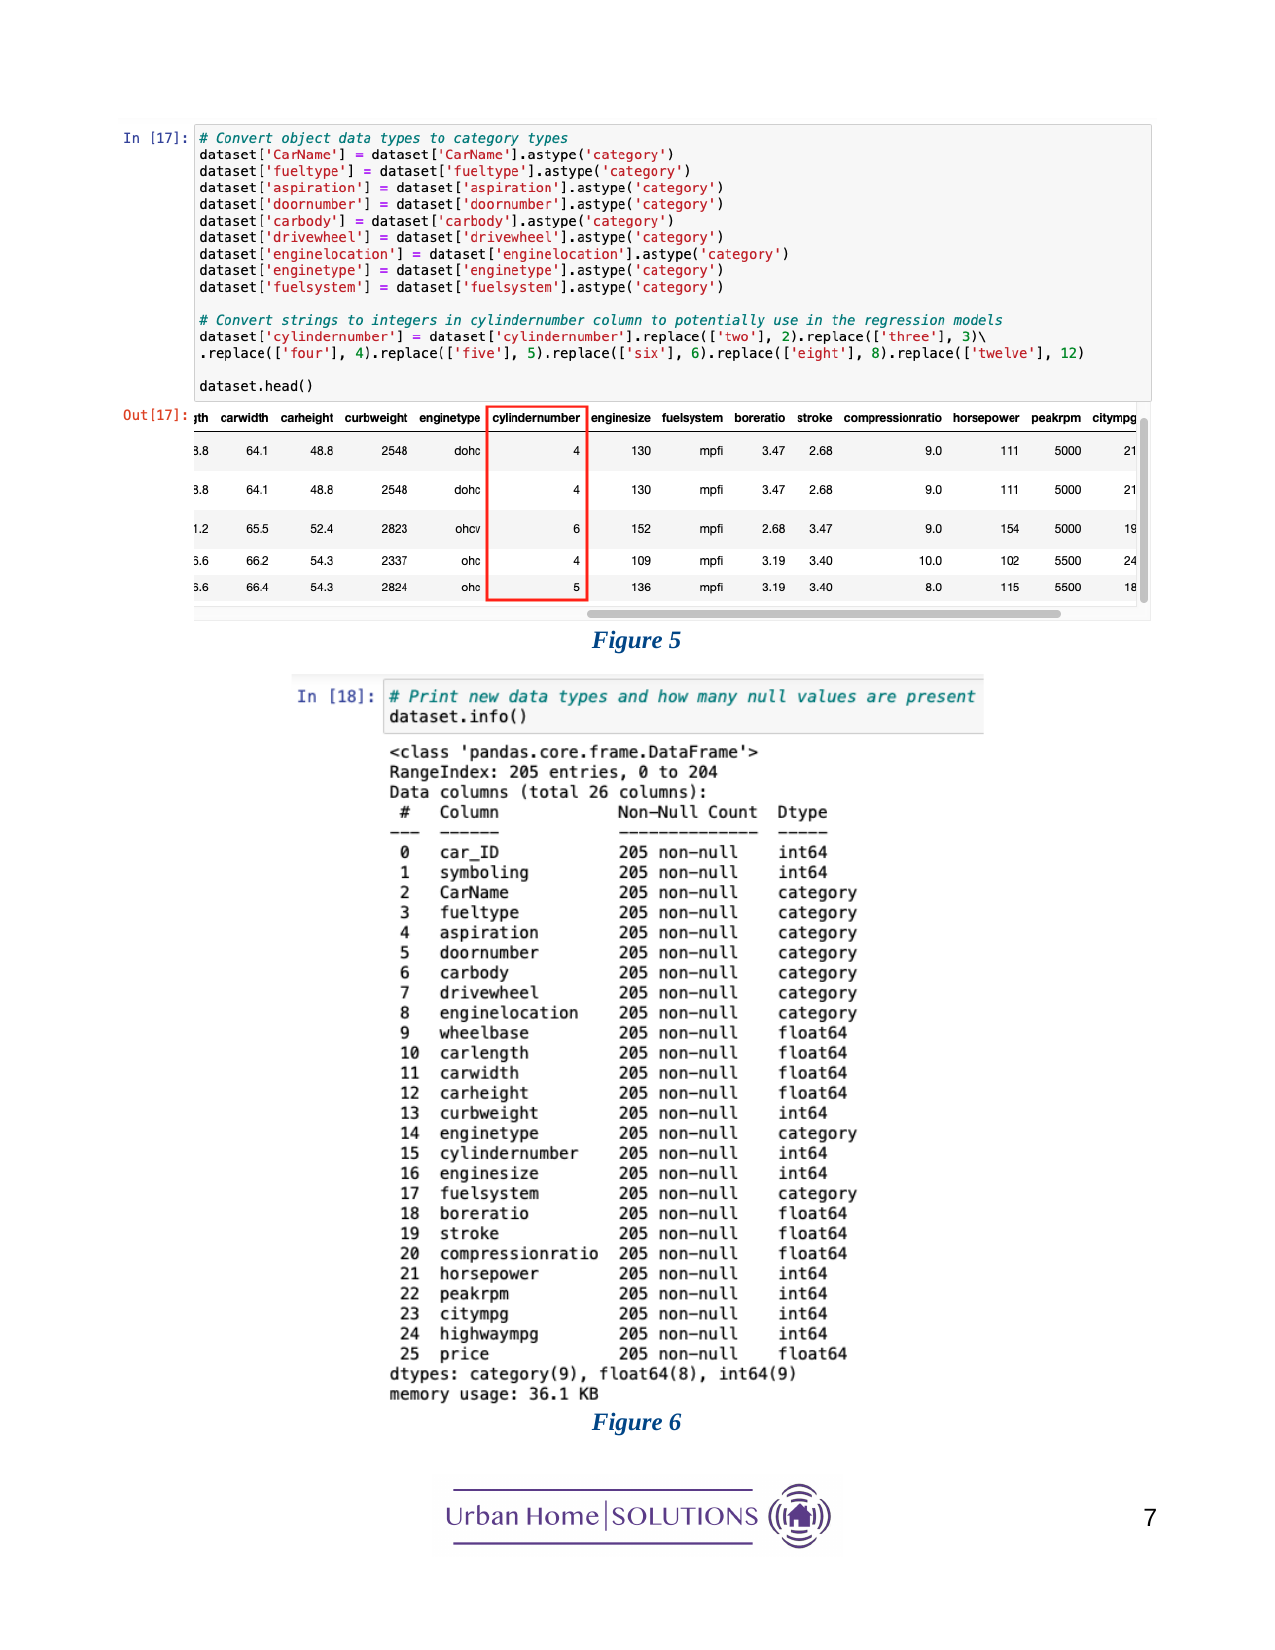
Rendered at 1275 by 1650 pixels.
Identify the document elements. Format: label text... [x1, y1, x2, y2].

picture [432, 1474, 844, 1557]
picture [291, 674, 984, 1408]
text Figure 5 [118, 625, 1157, 653]
text Figure 6 [276, 687, 999, 1436]
picture [118, 118, 1157, 625]
